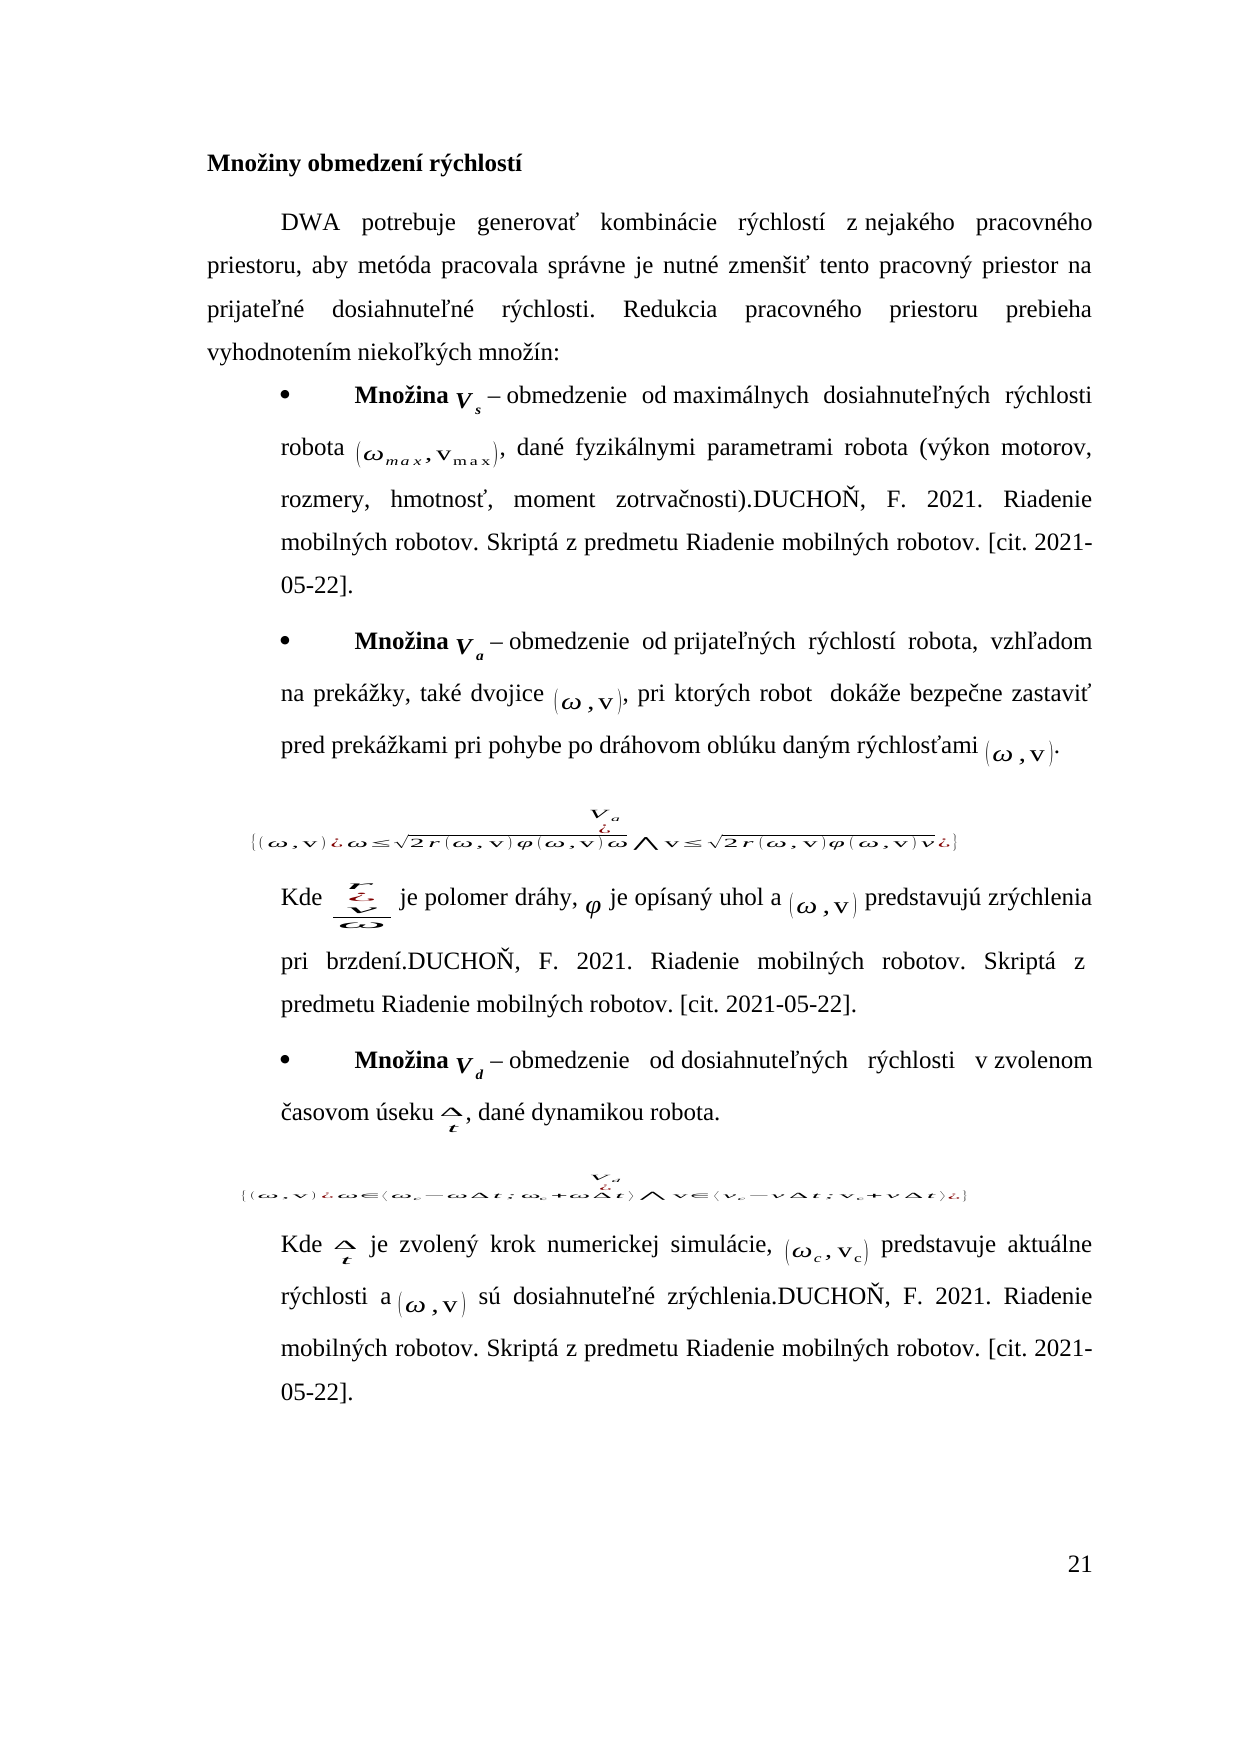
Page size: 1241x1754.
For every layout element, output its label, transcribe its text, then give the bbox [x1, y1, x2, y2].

text DWA potrebuje generovať kombinácie rýchlostí z nejakého pracovného priestoru, aby metóda pracovala správne je nutné zmenšiť tento pracovný priestor na prijateľné dosiahnuteľné rýchlosti. Redukcia pracovného priestoru prebieha vyhodnotením niekoľkých množín: [207, 207, 1092, 366]
list Množina – obmedzenie od prijateľných rýchlostí robota, vzhľadom na prekážky, také dvojice , pri ktorých robot dokáže bezpečne zastaviť pred prekážkami pri pohybe po dráhovom oblúku daným rýchlosťami . [281, 626, 1092, 768]
table_header [207, 795, 1004, 879]
text Kde je zvolený krok numerickej simulácie, predstavuje aktuálne rýchlosti a sú dosiahnuteľné zrýchlenia.[1] [281, 1229, 1092, 1405]
list Množina – obmedzenie od maximálnych dosiahnuteľných rýchlosti robota , dané fyzikálnymi parametrami robota (výkon motorov, rozmery, hmotnosť, moment zotrvačnosti).[1] [281, 380, 1092, 599]
table_header [1004, 1161, 1093, 1229]
list Množina – obmedzenie od dosiahnuteľných rýchlosti v zvolenom časovom úseku , dané dynamikou robota. [281, 1045, 1092, 1134]
text Kde je polomer dráhy, je opísaný uhol a predstavujú zrýchlenia pri brzdení.[1] [281, 879, 1092, 1018]
table_header [1004, 795, 1093, 879]
subtitle Množiny obmedzení rýchlostí [207, 148, 1092, 176]
table_header [207, 1161, 1004, 1229]
